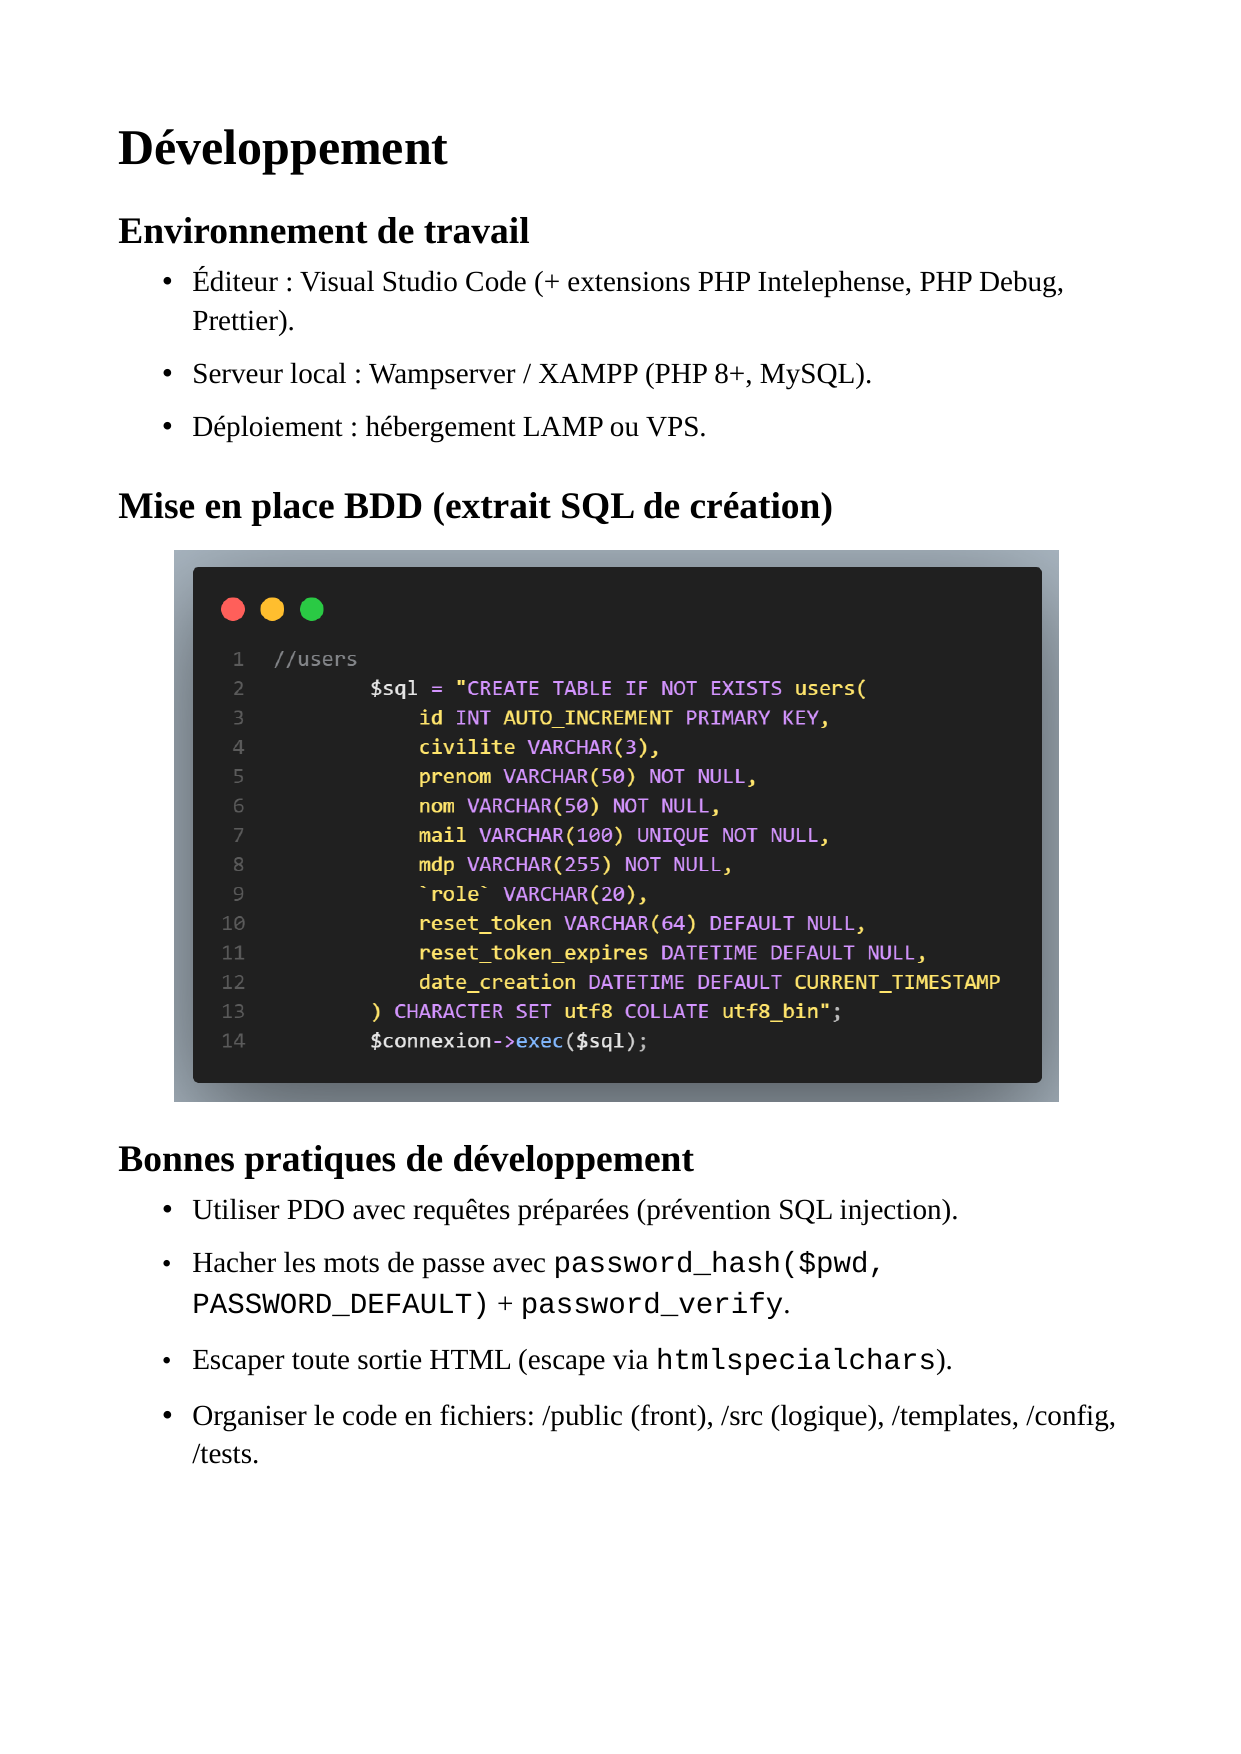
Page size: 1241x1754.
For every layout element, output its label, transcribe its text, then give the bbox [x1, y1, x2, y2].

subtitle Bonnes pratiques de développement [118, 1136, 1122, 1179]
list Serveur local : Wampserver / XAMPP (PHP 8+, MySQL). [162, 356, 1122, 390]
list Utiliser PDO avec requêtes préparées (prévention SQL injection). [162, 1192, 1122, 1226]
list Éditeur : Visual Studio Code (+ extensions PHP Intelephense, PHP Debug, Prettier). [162, 264, 1122, 337]
list Hacher les mots de passe avec password_hash($pwd, PASSWORD_DEFAULT) + password_verify. [162, 1245, 1122, 1322]
list Organiser le code en fichiers: /public (front), /src (logique), /templates, /config, /tests. [162, 1398, 1122, 1470]
list Escaper toute sortie HTML (escape via htmlspecialchars). [162, 1342, 1122, 1378]
subtitle Mise en place BDD (extrait SQL de création) [118, 484, 1122, 527]
subtitle Développement [118, 118, 1122, 176]
list Déploiement : hébergement LAMP ou VPS. [162, 409, 1122, 443]
picture [174, 550, 1059, 1102]
subtitle Environnement de travail [118, 209, 1122, 252]
